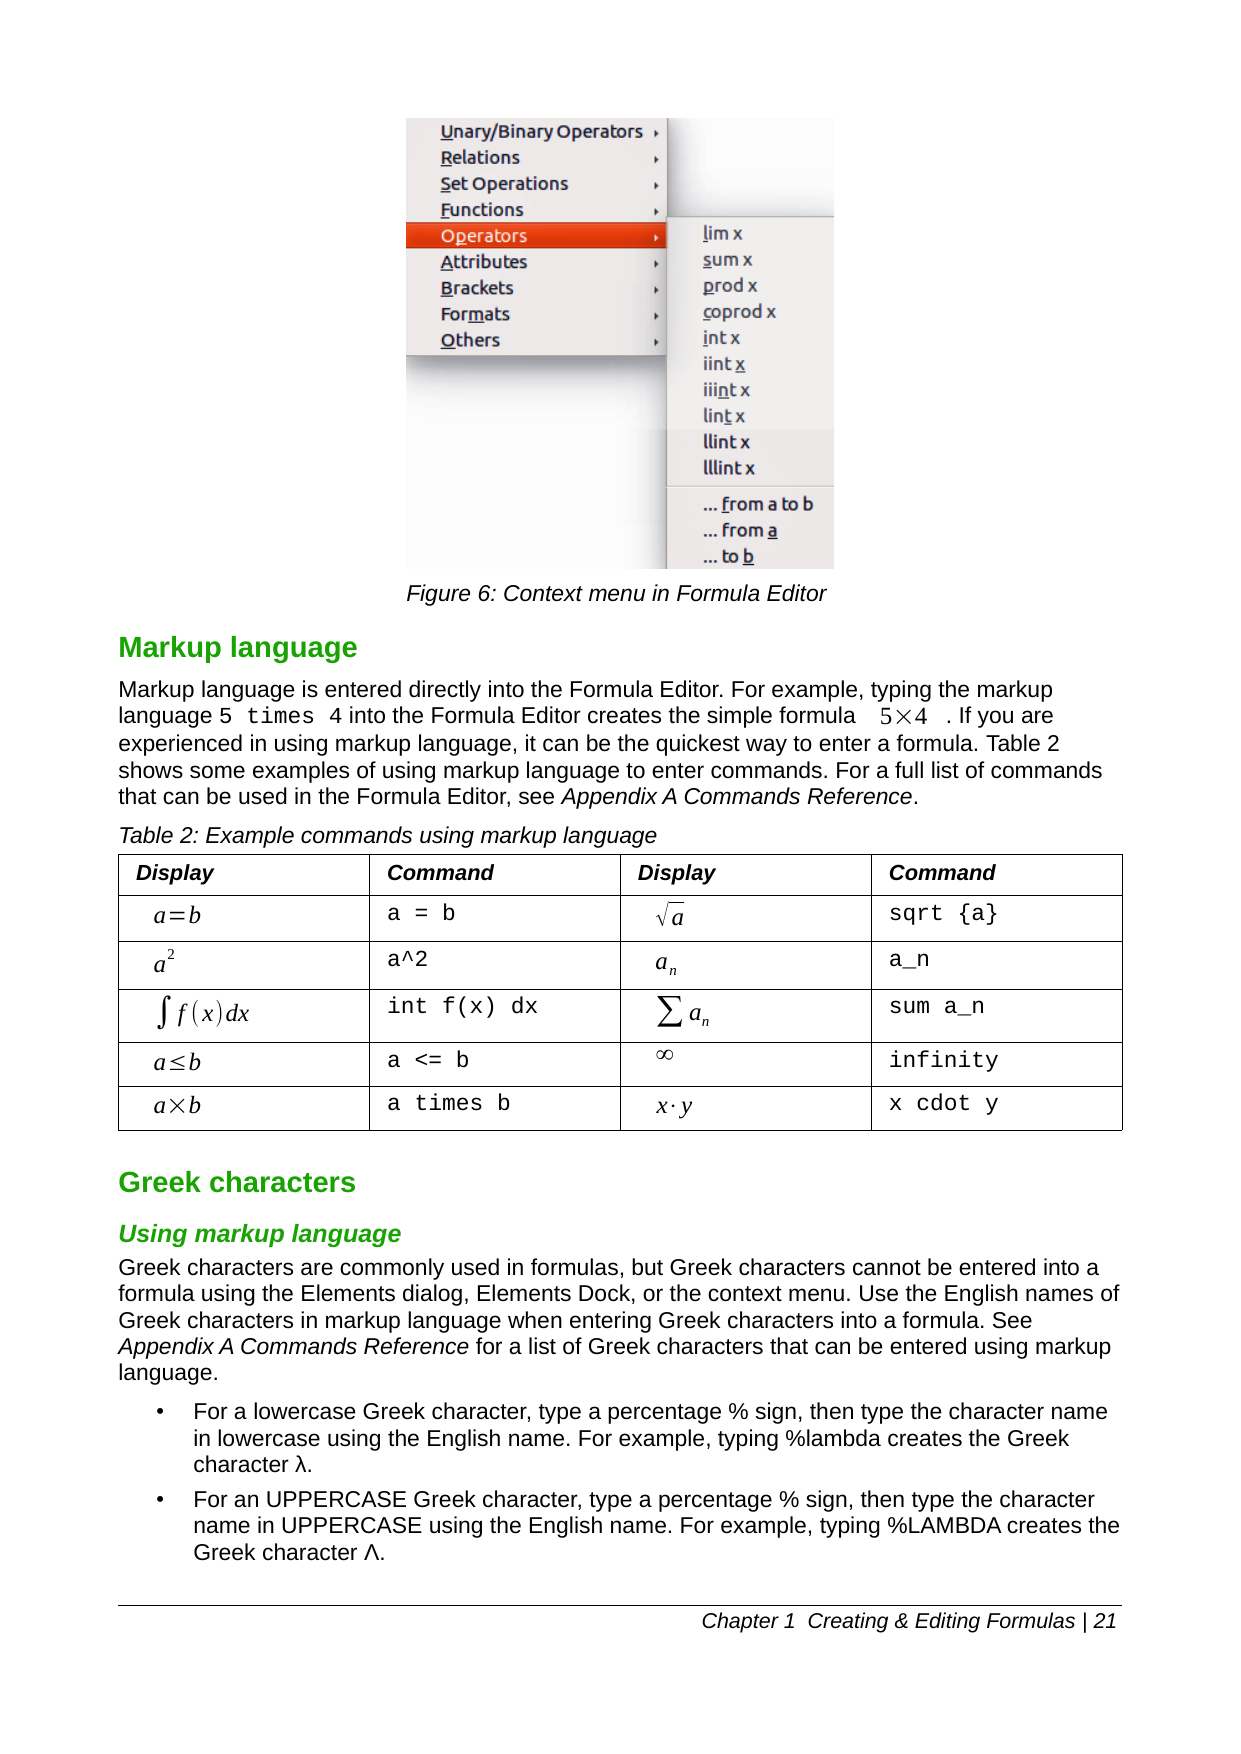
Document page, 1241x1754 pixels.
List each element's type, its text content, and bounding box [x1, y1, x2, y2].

table_cell [119, 990, 369, 1042]
subtitle Greek characters [118, 1165, 1122, 1199]
picture [406, 118, 835, 569]
text Table 2: Example commands using markup language [118, 822, 1122, 848]
text Greek characters are commonly used in formulas, but Greek characters cannot be entered into a formula using the Elements dialog, Elements Dock, or the context menu. Use the English names of Greek characters in markup language when entering Greek characters into a formula. See Appendix A Commands Reference for a list of Greek characters that can be entered using markup language. [118, 1254, 1122, 1386]
table_header Command [370, 855, 620, 895]
text Markup language is entered directly into the Formula Editor. For example, typing the markup language 5 times 4 into the Formula Editor creates the simple formula . If you are experienced in using markup language, it can be the quickest way to enter a formula. Table 2 shows some examples of using markup language to enter commands. For a full list of commands that can be used in the Formula Editor, see Appendix A Commands Reference. [118, 676, 1122, 809]
table_cell sum a_n [872, 990, 1122, 1042]
table_cell a^2 [370, 942, 620, 989]
table_header Command [872, 855, 1122, 895]
table_cell a_n [872, 942, 1122, 989]
subtitle Using markup language [118, 1219, 1122, 1248]
table_cell [621, 1043, 871, 1086]
table_cell [621, 942, 871, 989]
table_header Display [119, 855, 369, 895]
subtitle Markup language [118, 630, 1122, 664]
table_cell x cdot y [872, 1087, 1122, 1129]
table_cell a times b [370, 1087, 620, 1129]
table_cell infinity [872, 1043, 1122, 1086]
table_cell [119, 1043, 369, 1086]
table_cell [621, 990, 871, 1042]
table_cell [119, 896, 369, 941]
table_cell a = b [370, 896, 620, 941]
table_cell [621, 896, 871, 941]
list For a lowercase Greek character, type a percentage % sign, then type the character name in lowercase using the English name. For example, typing %lambda creates the Greek character λ. [156, 1398, 1122, 1477]
table_cell [621, 1087, 871, 1129]
table_cell [119, 1087, 369, 1129]
table_cell [119, 942, 369, 989]
table_cell int f(x) dx [370, 990, 620, 1042]
table_cell a <= b [370, 1043, 620, 1086]
list For an UPPERCASE Greek character, type a percentage % sign, then type the character name in UPPERCASE using the English name. For example, typing %LAMBDA creates the Greek character Λ. [156, 1486, 1122, 1565]
table_header Display [621, 855, 871, 895]
text Figure 6: Context menu in Formula Editor [406, 580, 834, 607]
table_cell sqrt {a} [872, 896, 1122, 941]
